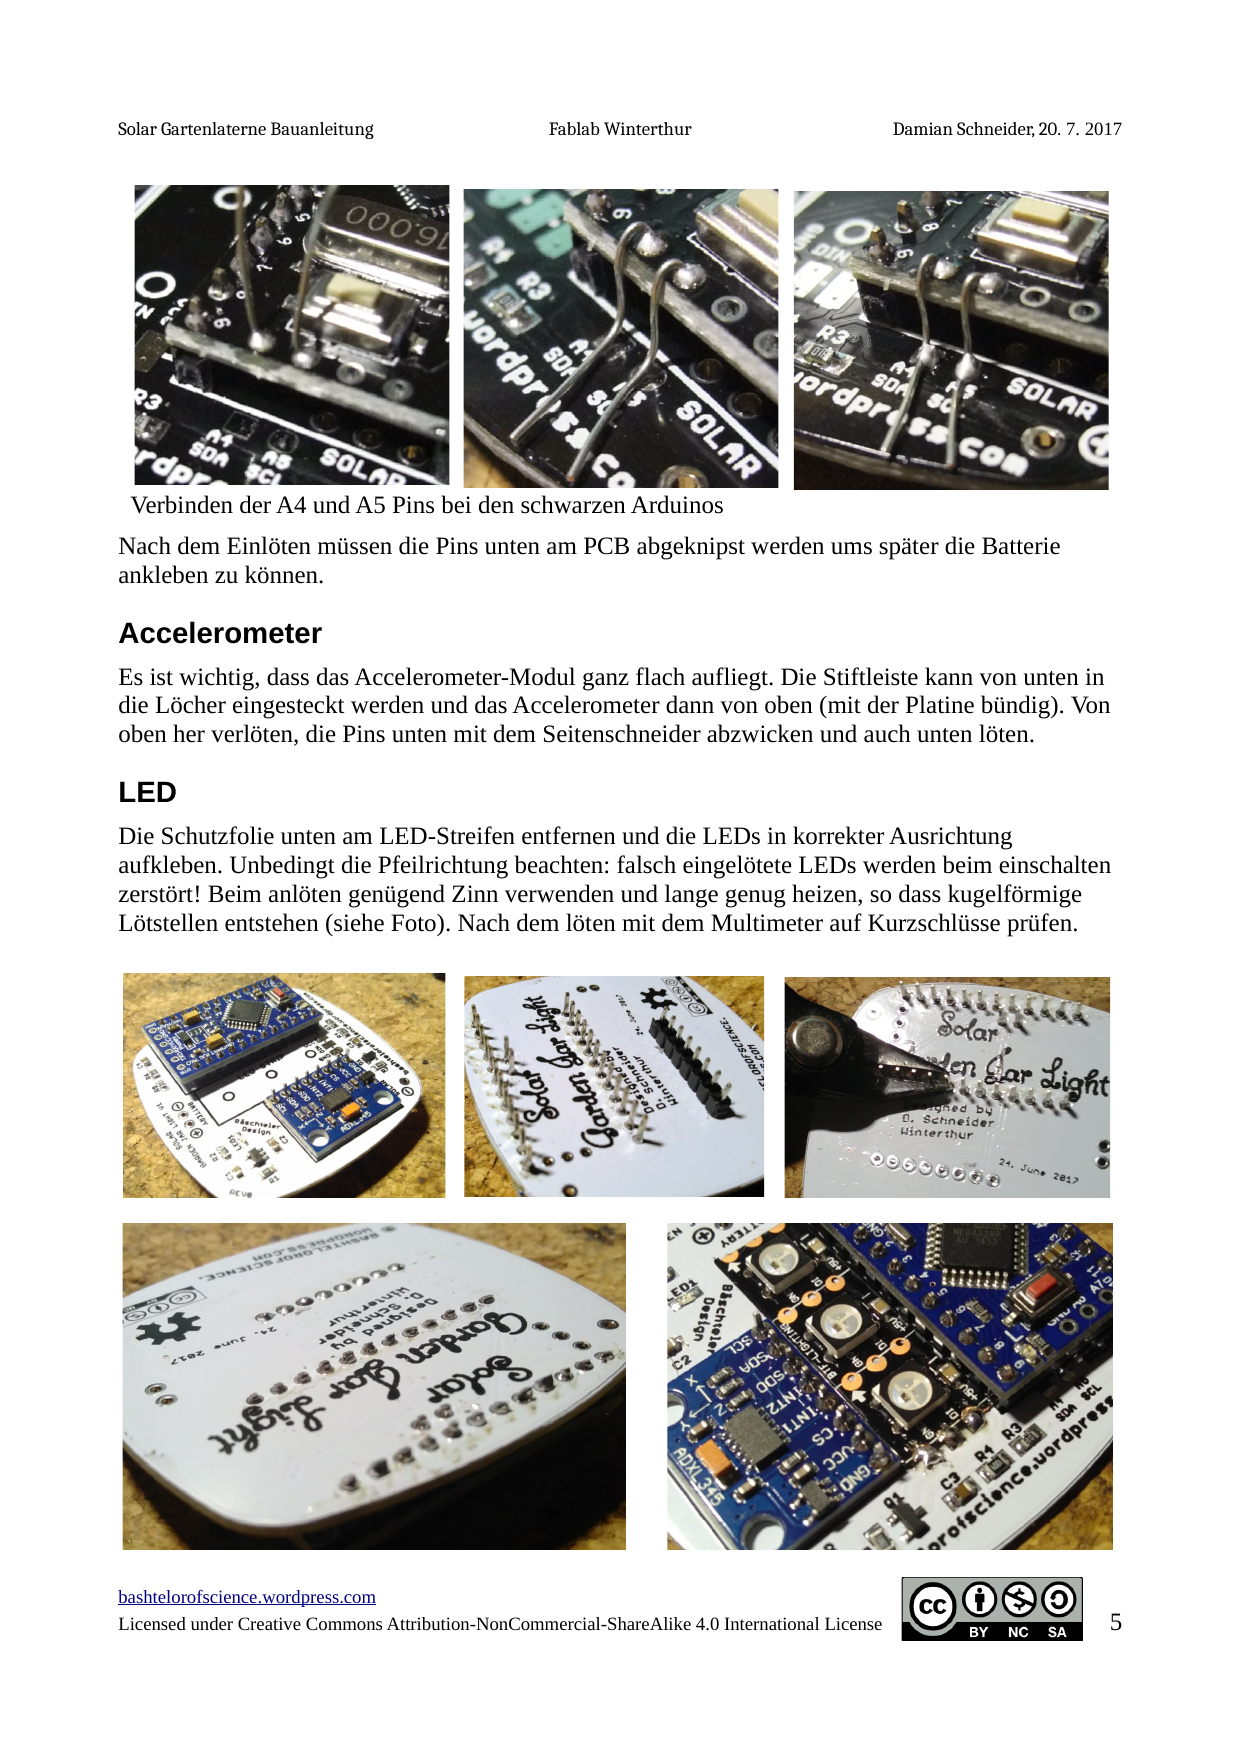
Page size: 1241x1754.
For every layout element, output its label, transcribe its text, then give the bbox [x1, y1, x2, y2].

picture [463, 189, 779, 488]
text Verbinden der A4 und A5 Pins bei den schwarzen Arduinos [118, 170, 1122, 518]
picture [784, 977, 1111, 1198]
text Nach dem Einlöten müssen die Pins unten am PCB abgeknipst werden ums später die Batterie ankleben zu können. [118, 531, 1122, 588]
picture [793, 191, 1109, 490]
picture [134, 185, 450, 485]
picture [464, 976, 765, 1197]
subtitle LED [118, 775, 1122, 809]
picture [667, 1223, 1113, 1550]
picture [901, 1577, 1083, 1641]
picture [122, 1223, 626, 1550]
text Es ist wichtig, dass das Accelerometer-Modul ganz flach aufliegt. Die Stiftleiste kann von unten in die Löcher eingesteckt werden und das Accelerometer dann von oben (mit der Platine bündig). Von oben her verlöten, die Pins unten mit dem Seitenschneider abzwicken und auch unten löten. [118, 662, 1122, 748]
text Die Schutzfolie unten am LED-Streifen entfernen und die LEDs in korrekter Ausrichtung aufkleben. Unbedingt die Pfeilrichtung beachten: falsch eingelötete LEDs werden beim einschalten zerstört! Beim anlöten genügend Zinn verwenden und lange genug heizen, so dass kugelförmige Lötstellen entstehen (siehe Foto). Nach dem löten mit dem Multimeter auf Kurzschlüsse prüfen. [118, 821, 1122, 936]
picture [123, 973, 446, 1198]
subtitle Accelerometer [118, 616, 1122, 649]
